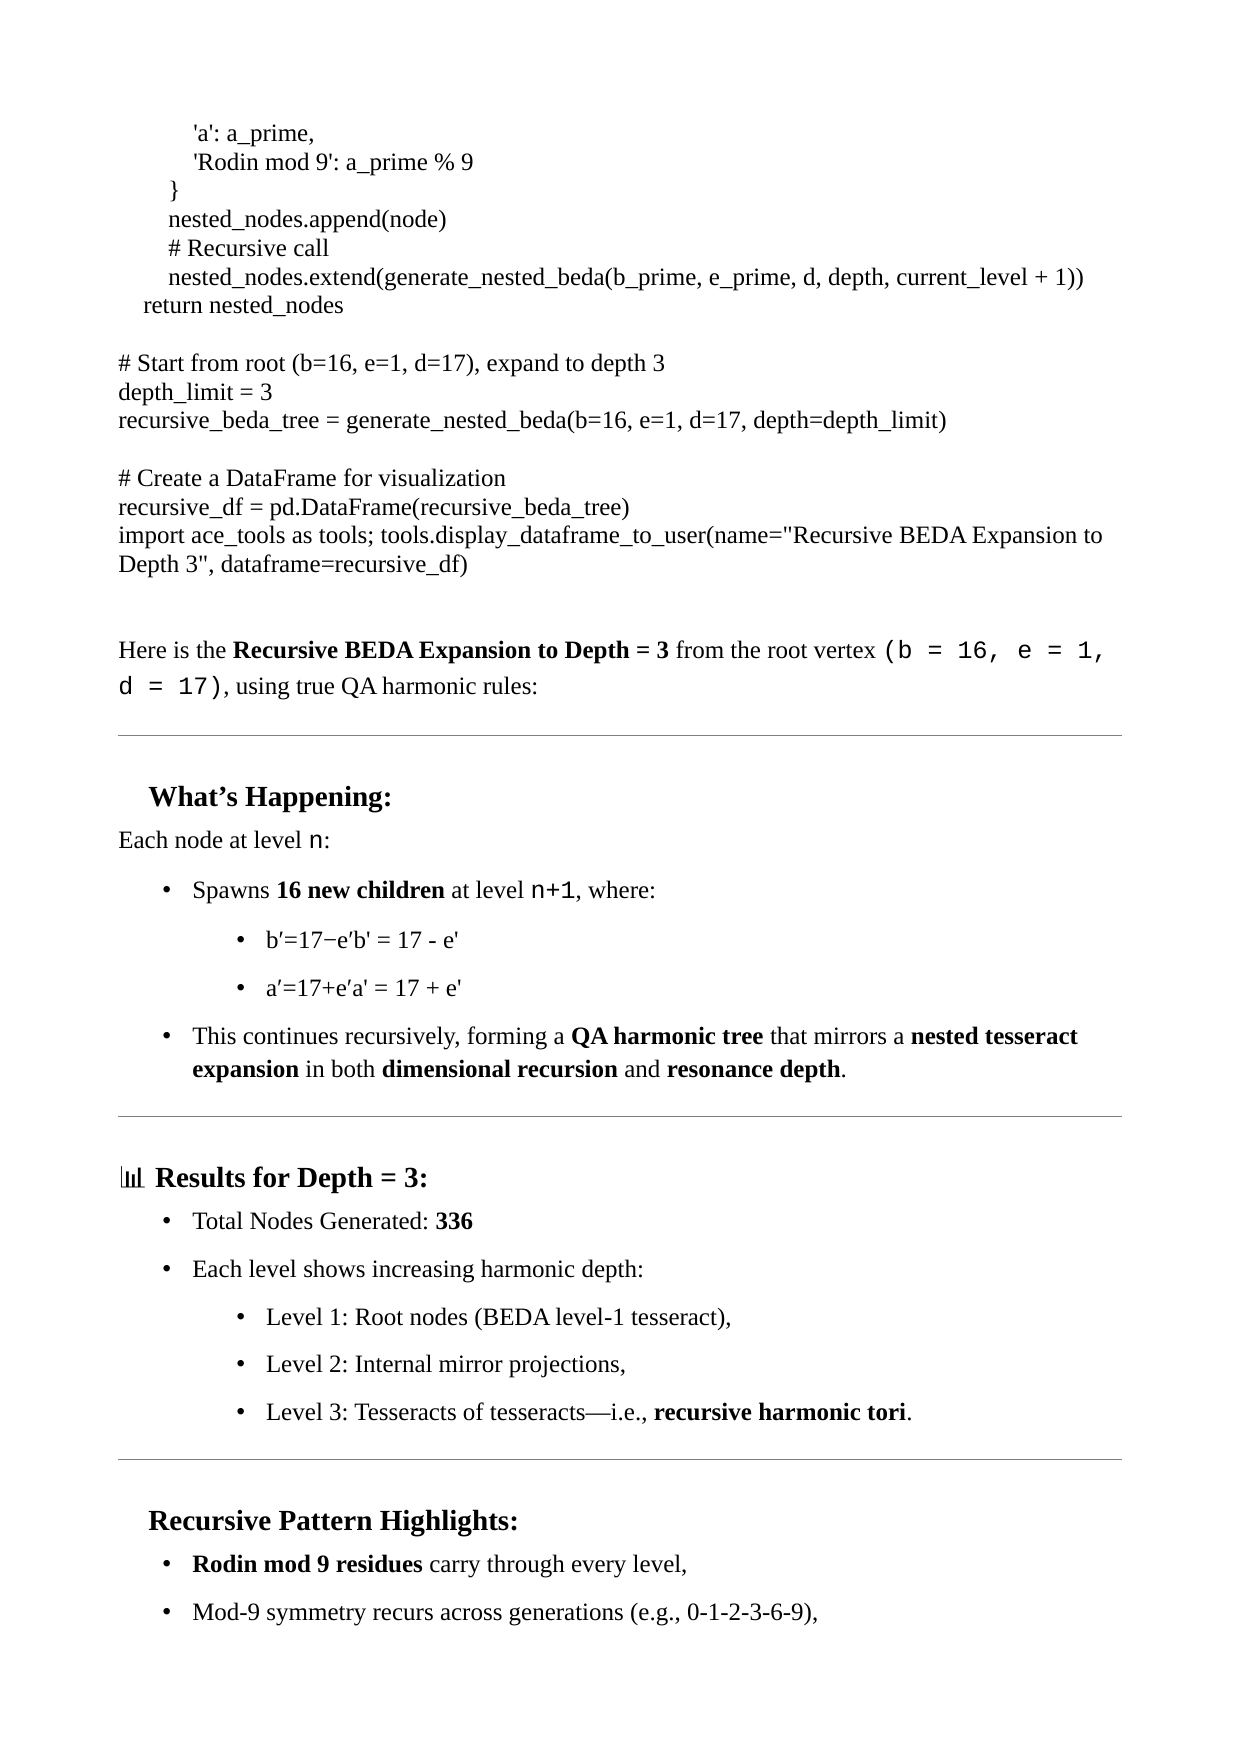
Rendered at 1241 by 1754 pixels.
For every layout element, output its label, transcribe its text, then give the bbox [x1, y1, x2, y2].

list This continues recursively, forming a QA harmonic tree that mirrors a nested tesseract expansion in both dimensional recursion and resonance depth. [162, 1021, 1122, 1083]
list Total Nodes Generated: 336 [162, 1206, 1122, 1235]
text # Create a DataFrame for visualization [118, 463, 1122, 492]
text nested_nodes.extend(generate_nested_beda(b_prime, e_prime, d, depth, current_level + 1)) [118, 262, 1122, 291]
text 'a': a_prime, [118, 118, 1122, 147]
list Rodin mod 9 residues carry through every level, [162, 1549, 1122, 1578]
text nested_nodes.append(node) [118, 204, 1122, 233]
text return nested_nodes [118, 291, 1122, 319]
text Each node at level n: [118, 826, 1122, 856]
text recursive_beda_tree = generate_nested_beda(b=16, e=1, d=17, depth=depth_limit) [118, 406, 1122, 434]
subtitle 🔁 Recursive Pattern Highlights: [118, 1503, 1122, 1537]
text 'Rodin mod 9': a_prime % 9 [118, 147, 1122, 176]
text # Recursive call [118, 233, 1122, 262]
list a′=17+e′a' = 17 + e' [236, 973, 1122, 1002]
list Spawns 16 new children at level n+1, where: [162, 876, 1122, 906]
text } [118, 176, 1122, 204]
list Level 1: Root nodes (BEDA level-1 tesseract), [236, 1302, 1122, 1330]
subtitle 🔁 What’s Happening: [118, 779, 1122, 813]
text # Start from root (b=16, e=1, d=17), expand to depth 3 [118, 348, 1122, 377]
list Each level shows increasing harmonic depth: [162, 1254, 1122, 1283]
list b′=17−e′b' = 17 - e' [236, 926, 1122, 954]
list Level 3: Tesseracts of tesseracts—i.e., recursive harmonic tori. [236, 1397, 1122, 1426]
text depth_limit = 3 [118, 377, 1122, 406]
text Here is the Recursive BEDA Expansion to Depth = 3 from the root vertex (b = 16, e = 1, d = 17), using true QA harmonic rules: [118, 636, 1122, 702]
text recursive_df = pd.DataFrame(recursive_beda_tree) [118, 492, 1122, 521]
list Level 2: Internal mirror projections, [236, 1349, 1122, 1378]
list Mod-9 symmetry recurs across generations (e.g., 0-1-2-3-6-9), [162, 1597, 1122, 1626]
text import ace_tools as tools; tools.display_dataframe_to_user(name="Recursive BEDA Expansion to Depth 3", dataframe=recursive_df) [118, 521, 1122, 578]
subtitle 📊 Results for Depth = 3: [118, 1160, 1122, 1194]
